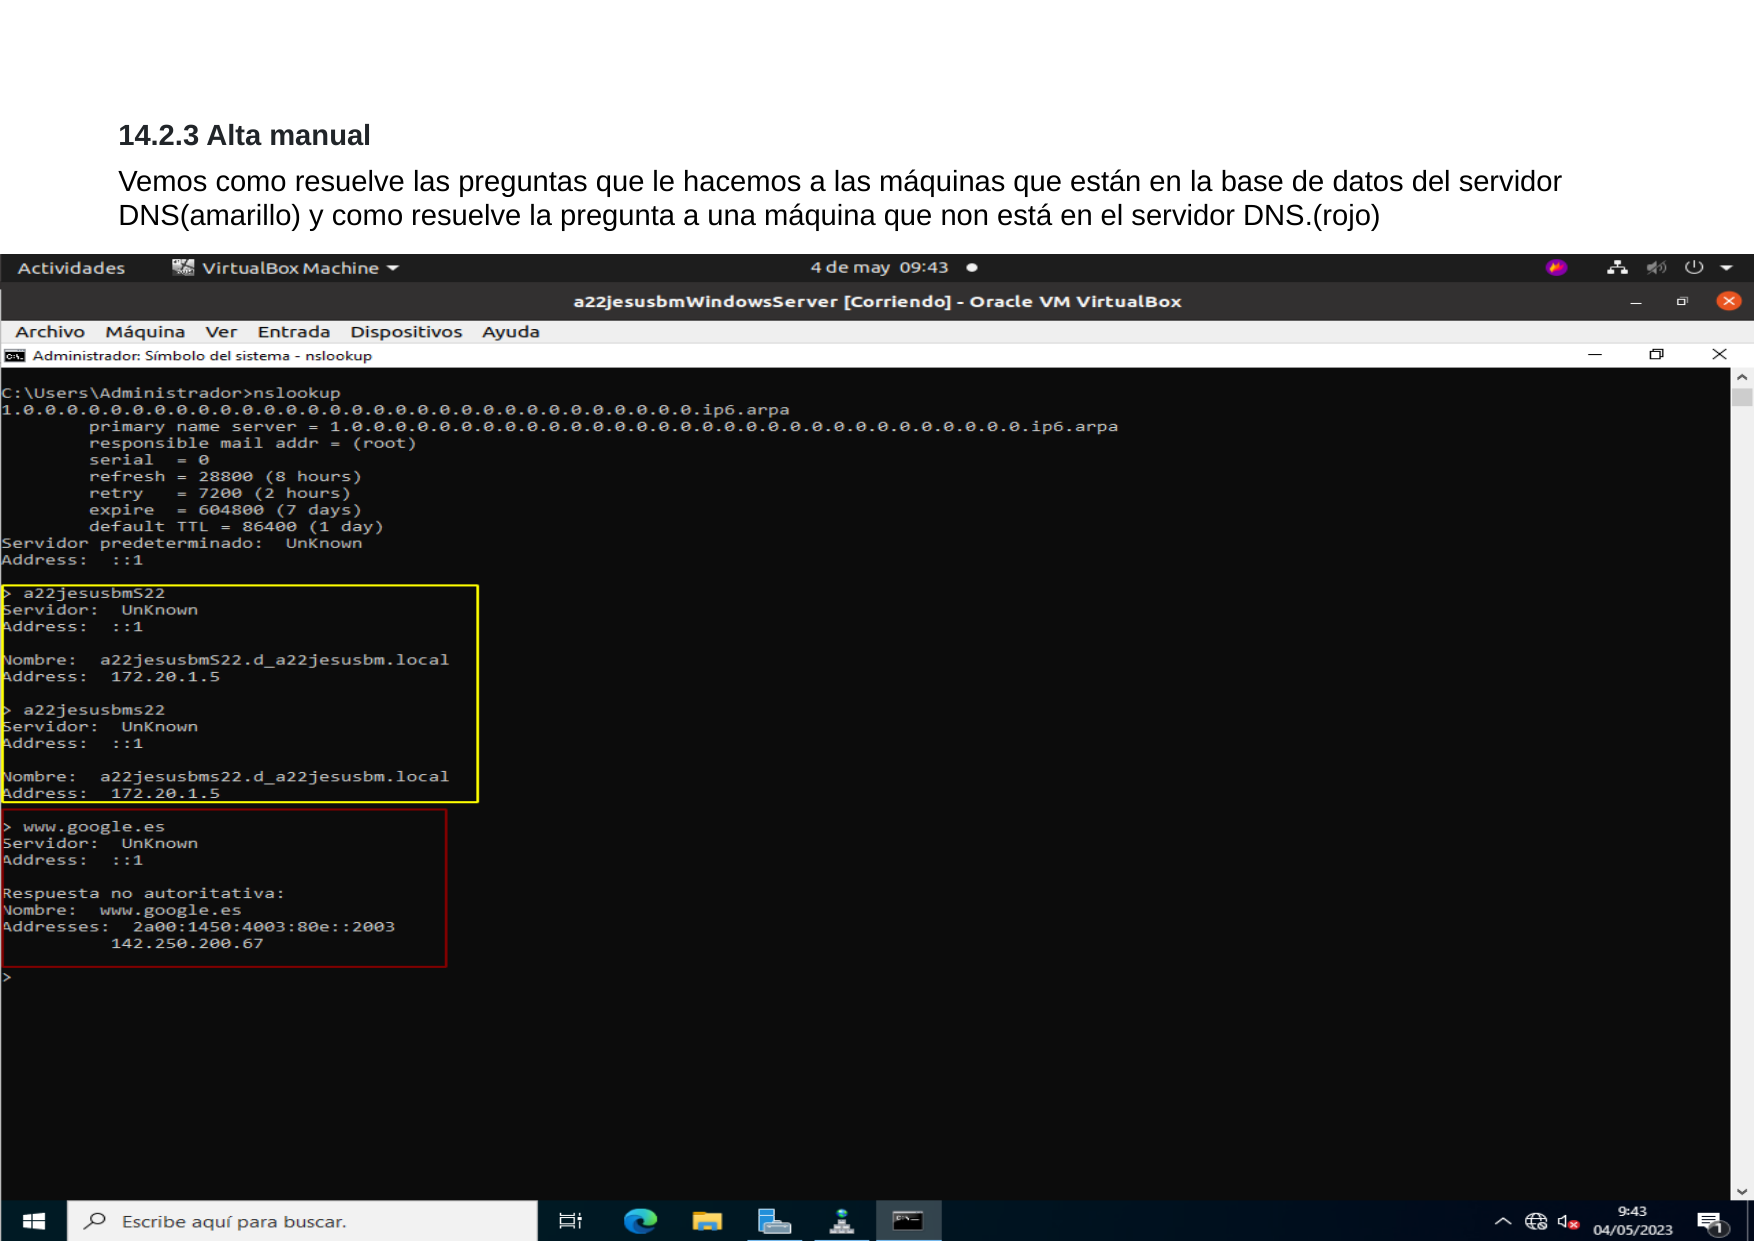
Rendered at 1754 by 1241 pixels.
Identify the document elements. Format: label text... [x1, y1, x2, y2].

text Vemos como resuelve las preguntas que le hacemos a las máquinas que están en la base de datos del servidor DNS(amarillo) y como resuelve la pregunta a una máquina que non está en el servidor DNS.(rojo) [118, 164, 1636, 231]
subtitle 14.2.3 Alta manual [118, 118, 1636, 152]
picture [0, 254, 1754, 1241]
